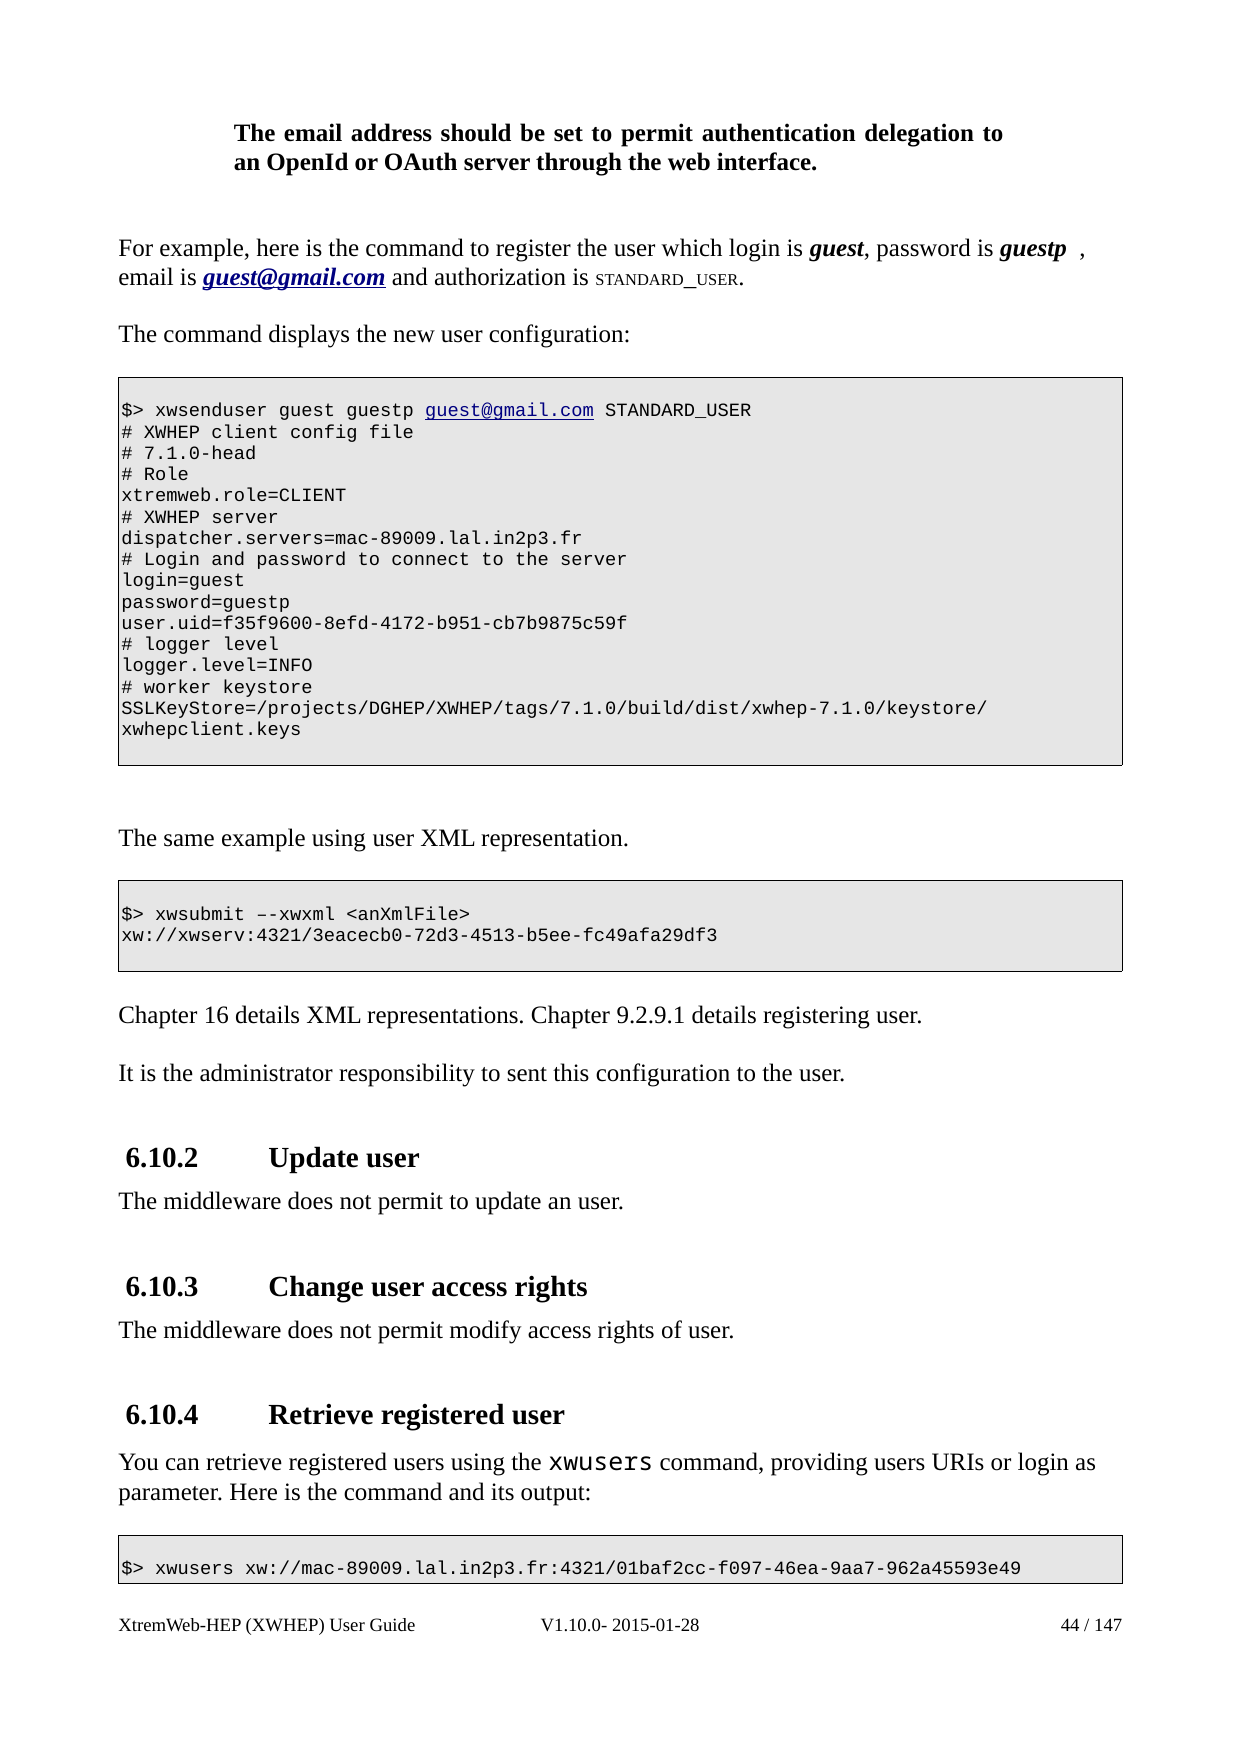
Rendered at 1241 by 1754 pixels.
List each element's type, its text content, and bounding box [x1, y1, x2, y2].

text It is the administrator responsibility to sent this configuration to the user. [118, 1058, 1122, 1086]
text The command displays the new user configuration: [118, 319, 1122, 348]
text # 7.1.0-head [119, 441, 1122, 462]
text You can retrieve registered users using the xwusers command, providing users URIs or login as parameter. Here is the command and its output: [118, 1443, 1122, 1506]
text password=guestp [119, 589, 1122, 611]
text user.uid=f35f9600-8efd-4172-b951-cb7b9875c59f [119, 611, 1122, 632]
text dispatcher.servers=mac-89009.lal.in2p3.fr [119, 526, 1122, 547]
text # XWHEP server [119, 504, 1122, 526]
subtitle Retrieve registered user [118, 1397, 1122, 1431]
subtitle Update user [118, 1140, 1122, 1174]
text The same example using user XML representation. [118, 823, 1122, 852]
text # Login and password to connect to the server [119, 547, 1122, 568]
text SSLKeyStore=/projects/DGHEP/XWHEP/tags/7.1.0/build/dist/xwhep-7.1.0/keystore/xwhepclient.keys [119, 696, 1122, 738]
text $> xwusers xw://mac-89009.lal.in2p3.fr:4321/01baf2cc-f097-46ea-9aa7-962a45593e49 [119, 1556, 1122, 1583]
text # logger level [119, 632, 1122, 653]
text $> xwsubmit –-xwxml <anXmlFile> xw://xwserv:4321/3eacecb0-72d3-4513-b5ee-fc49afa29df3 [119, 902, 1122, 944]
text The email address should be set to permit authentication delegation to an OpenId or OAuth server through the web interface. [233, 118, 1004, 176]
text The middleware does not permit modify access rights of user. [118, 1315, 1122, 1343]
text xtremweb.role=CLIENT [119, 483, 1122, 504]
subtitle Change user access rights [118, 1269, 1122, 1302]
text # worker keystore [119, 674, 1122, 696]
text For example, here is the command to register the user which login is guest, password is guestp , email is guest@gmail.com and authorization is standard_user. [118, 233, 1122, 291]
text login=guest [119, 568, 1122, 589]
text # XWHEP client config file [119, 419, 1122, 441]
text logger.level=INFO [119, 653, 1122, 674]
text $> xwsenduser guest guestp guest@gmail.com STANDARD_USER [119, 398, 1122, 419]
text The middleware does not permit to update an user. [118, 1186, 1122, 1215]
text # Role [119, 462, 1122, 483]
text Chapter 16 details XML representations. Chapter 9.2.9.1 details registering user. [118, 1000, 1122, 1029]
